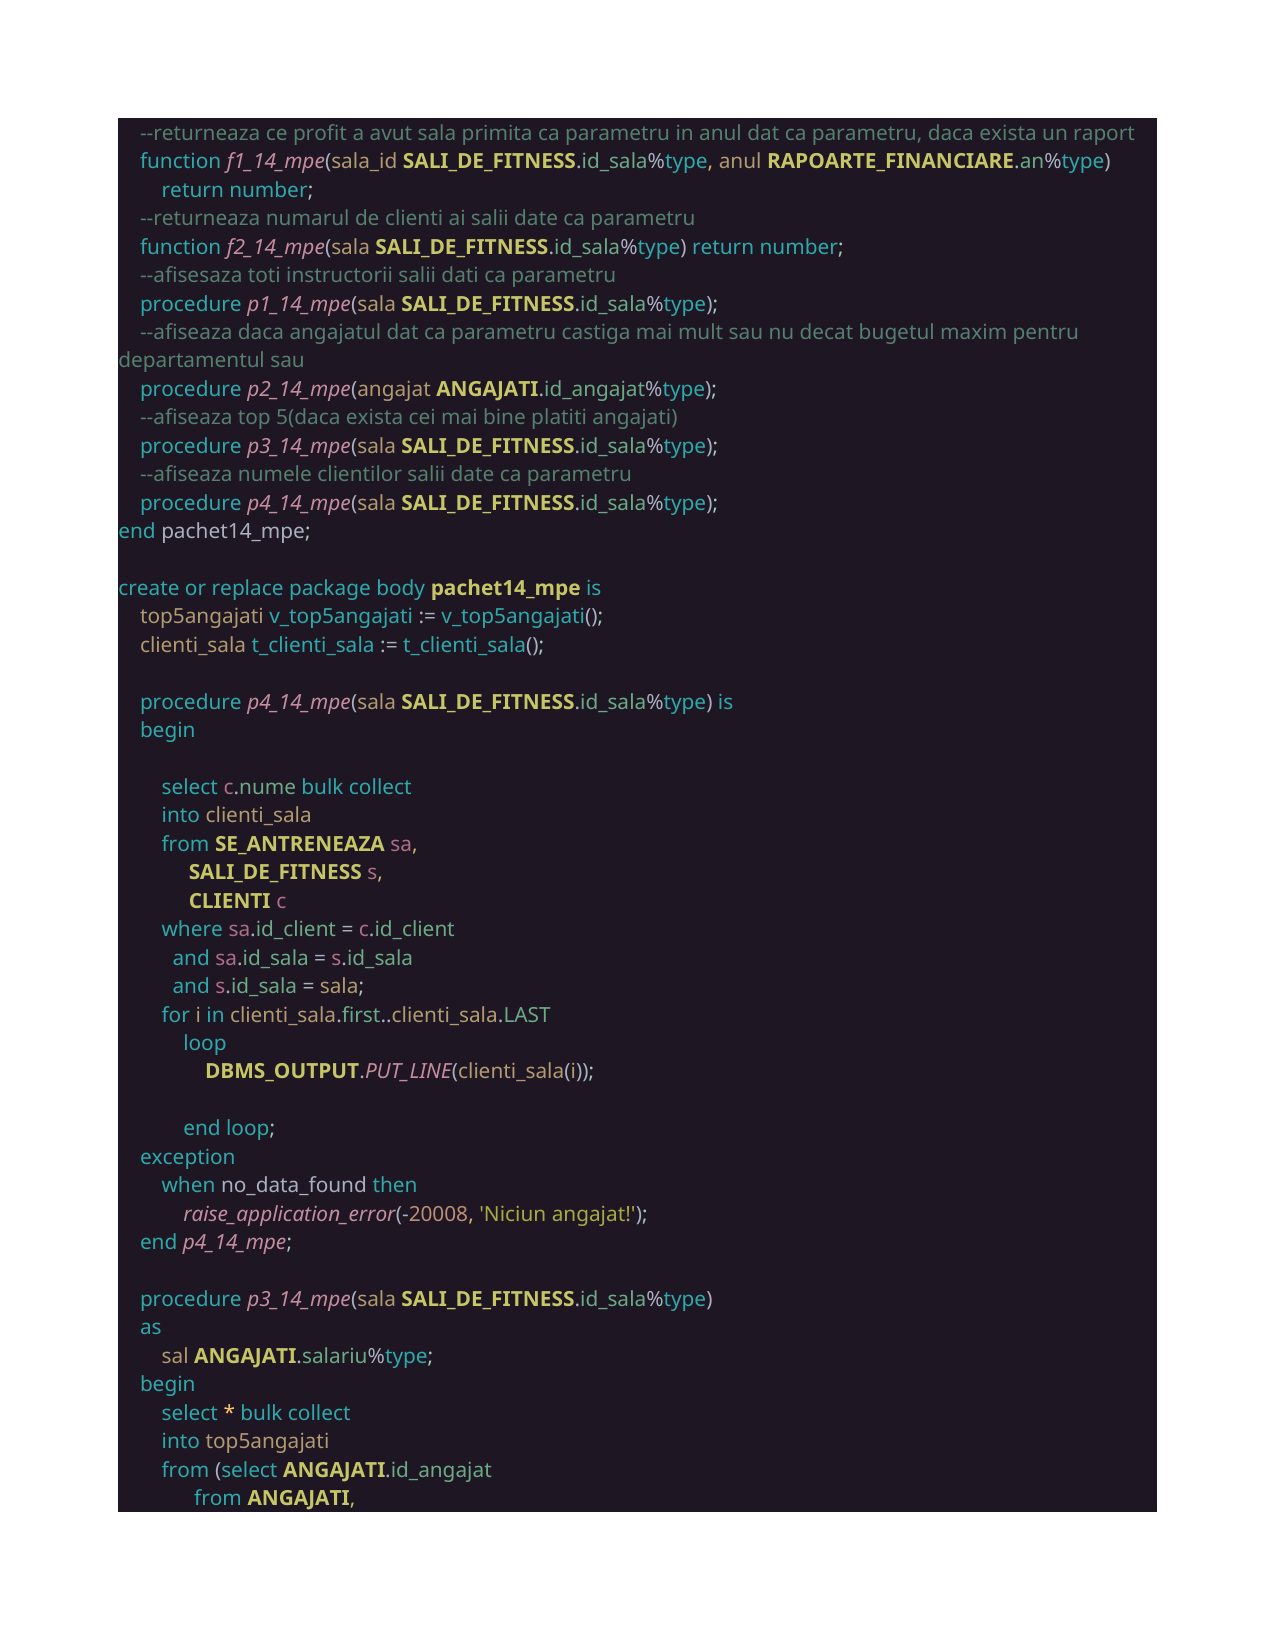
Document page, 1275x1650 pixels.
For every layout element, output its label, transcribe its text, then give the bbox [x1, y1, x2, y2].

text --returneaza ce profit a avut sala primita ca parametru in anul dat ca parametru, daca exista un raport function f1_14_mpe(sala_id SALI_DE_FITNESS.id_sala%type, anul RAPOARTE_FINANCIARE.an%type) return number; --returneaza numarul de clienti ai salii date ca parametru function f2_14_mpe(sala SALI_DE_FITNESS.id_sala%type) return number; --afisesaza toti instructorii salii dati ca parametru procedure p1_14_mpe(sala SALI_DE_FITNESS.id_sala%type); --afiseaza daca angajatul dat ca parametru castiga mai mult sau nu decat bugetul maxim pentru departamentul sau procedure p2_14_mpe(angajat ANGAJATI.id_angajat%type); --afiseaza top 5(daca exista cei mai bine platiti angajati) procedure p3_14_mpe(sala SALI_DE_FITNESS.id_sala%type); --afiseaza numele clientilor salii date ca parametru procedure p4_14_mpe(sala SALI_DE_FITNESS.id_sala%type); end pachet14_mpe; create or replace package body pachet14_mpe is top5angajati v_top5angajati := v_top5angajati(); clienti_sala t_clienti_sala := t_clienti_sala(); procedure p4_14_mpe(sala SALI_DE_FITNESS.id_sala%type) is begin select c.nume bulk collect into clienti_sala from SE_ANTRENEAZA sa, SALI_DE_FITNESS s, CLIENTI c where sa.id_client = c.id_client and sa.id_sala = s.id_sala and s.id_sala = sala; for i in clienti_sala.first..clienti_sala.LAST loop DBMS_OUTPUT.PUT_LINE(clienti_sala(i)); end loop; exception when no_data_found then raise_application_error(-20008, 'Niciun angajat!'); end p4_14_mpe; procedure p3_14_mpe(sala SALI_DE_FITNESS.id_sala%type) as sal ANGAJATI.salariu%type; begin select * bulk collect into top5angajati from (select ANGAJATI.id_angajat from ANGAJATI, [118, 118, 1157, 1512]
